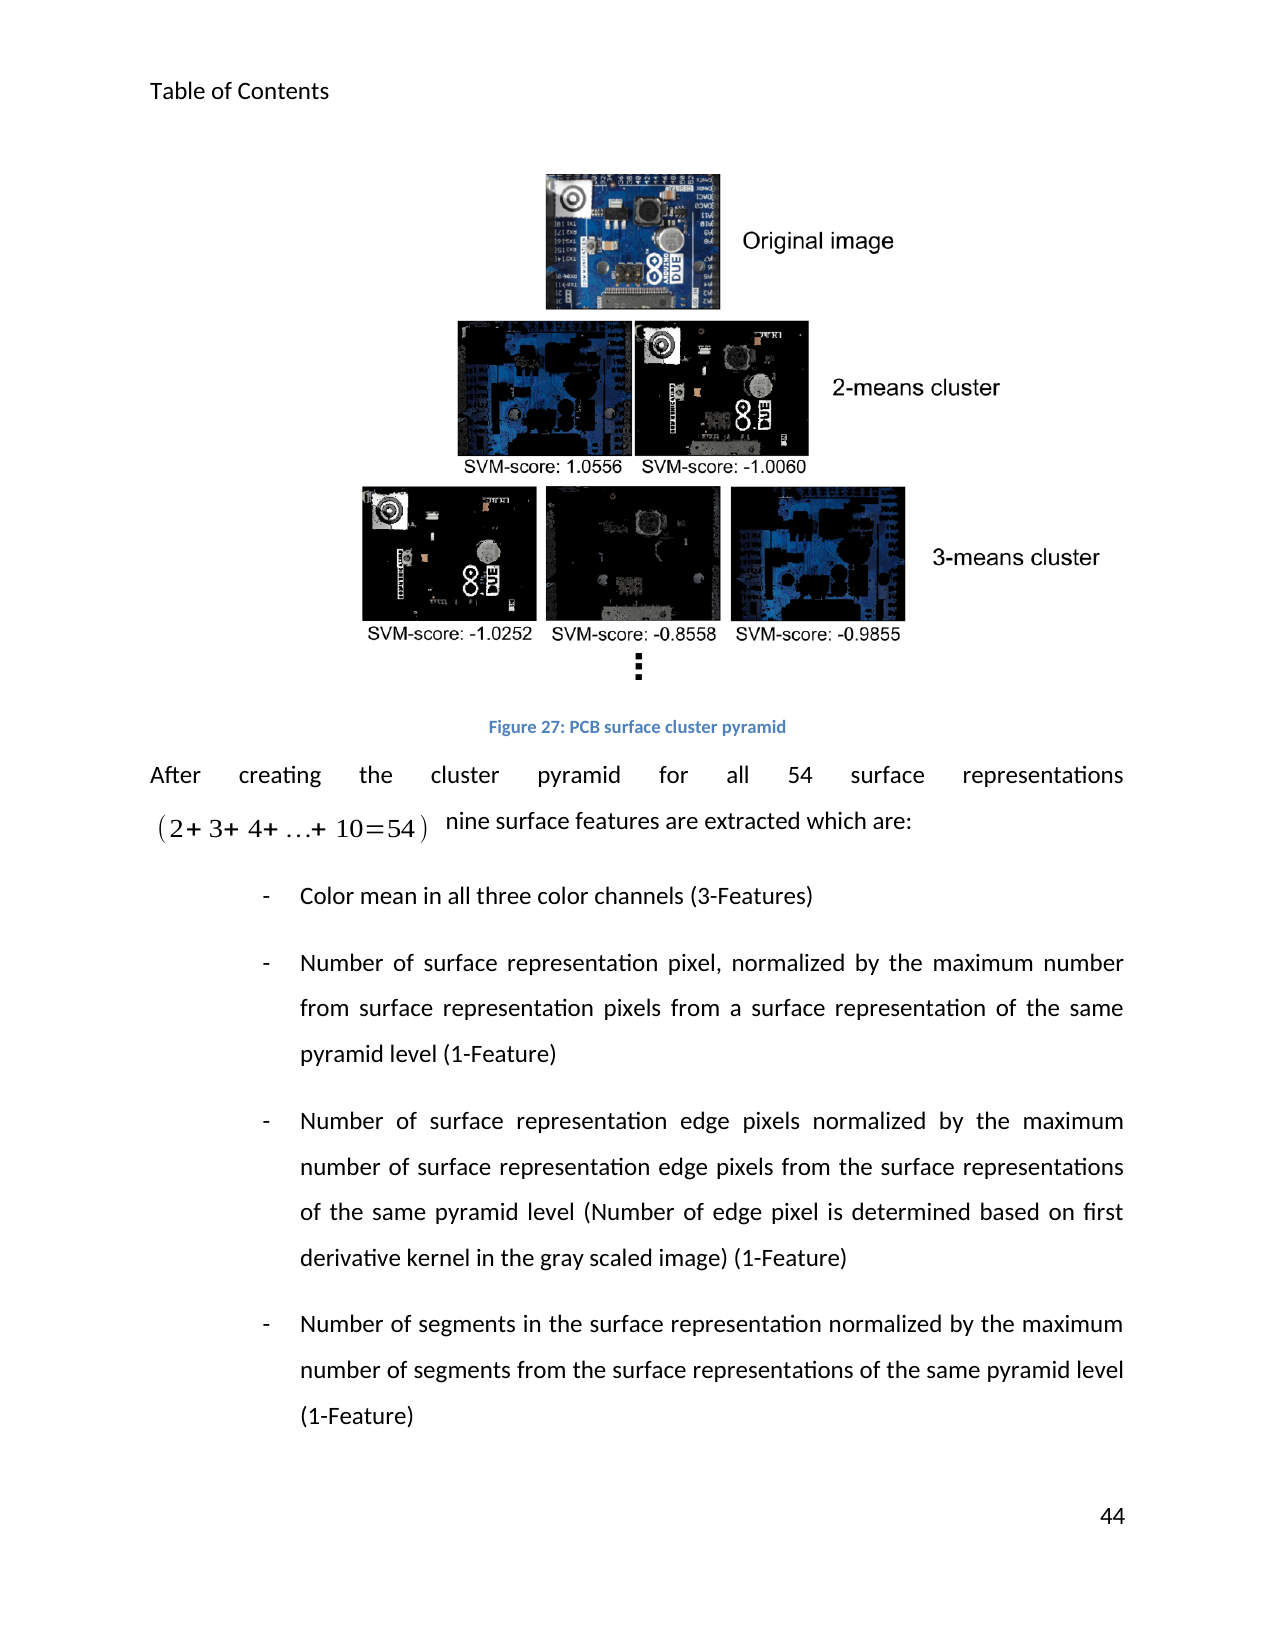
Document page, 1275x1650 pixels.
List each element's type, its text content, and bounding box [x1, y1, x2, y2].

list Number of surface representation pixel, normalized by the maximum number from surface representation pixels from a surface representation of the same pyramid level (1-Feature) [262, 947, 1125, 1069]
picture [362, 174, 1100, 680]
text After creating the cluster pyramid for all 54 surface representations nine surface features are extracted which are: [150, 759, 1125, 844]
list Number of surface representation edge pixels normalized by the maximum number of surface representation edge pixels from the surface representations of the same pyramid level (Number of edge pixel is determined based on first derivative kernel in the gray scaled image) (1-Feature) [262, 1105, 1125, 1273]
text Figure 27: PCB surface cluster pyramid [150, 716, 1125, 738]
list Color mean in all three color channels (3-Features) [262, 880, 1125, 911]
list Number of segments in the surface representation normalized by the maximum number of segments from the surface representations of the same pyramid level (1-Feature) [262, 1309, 1125, 1431]
